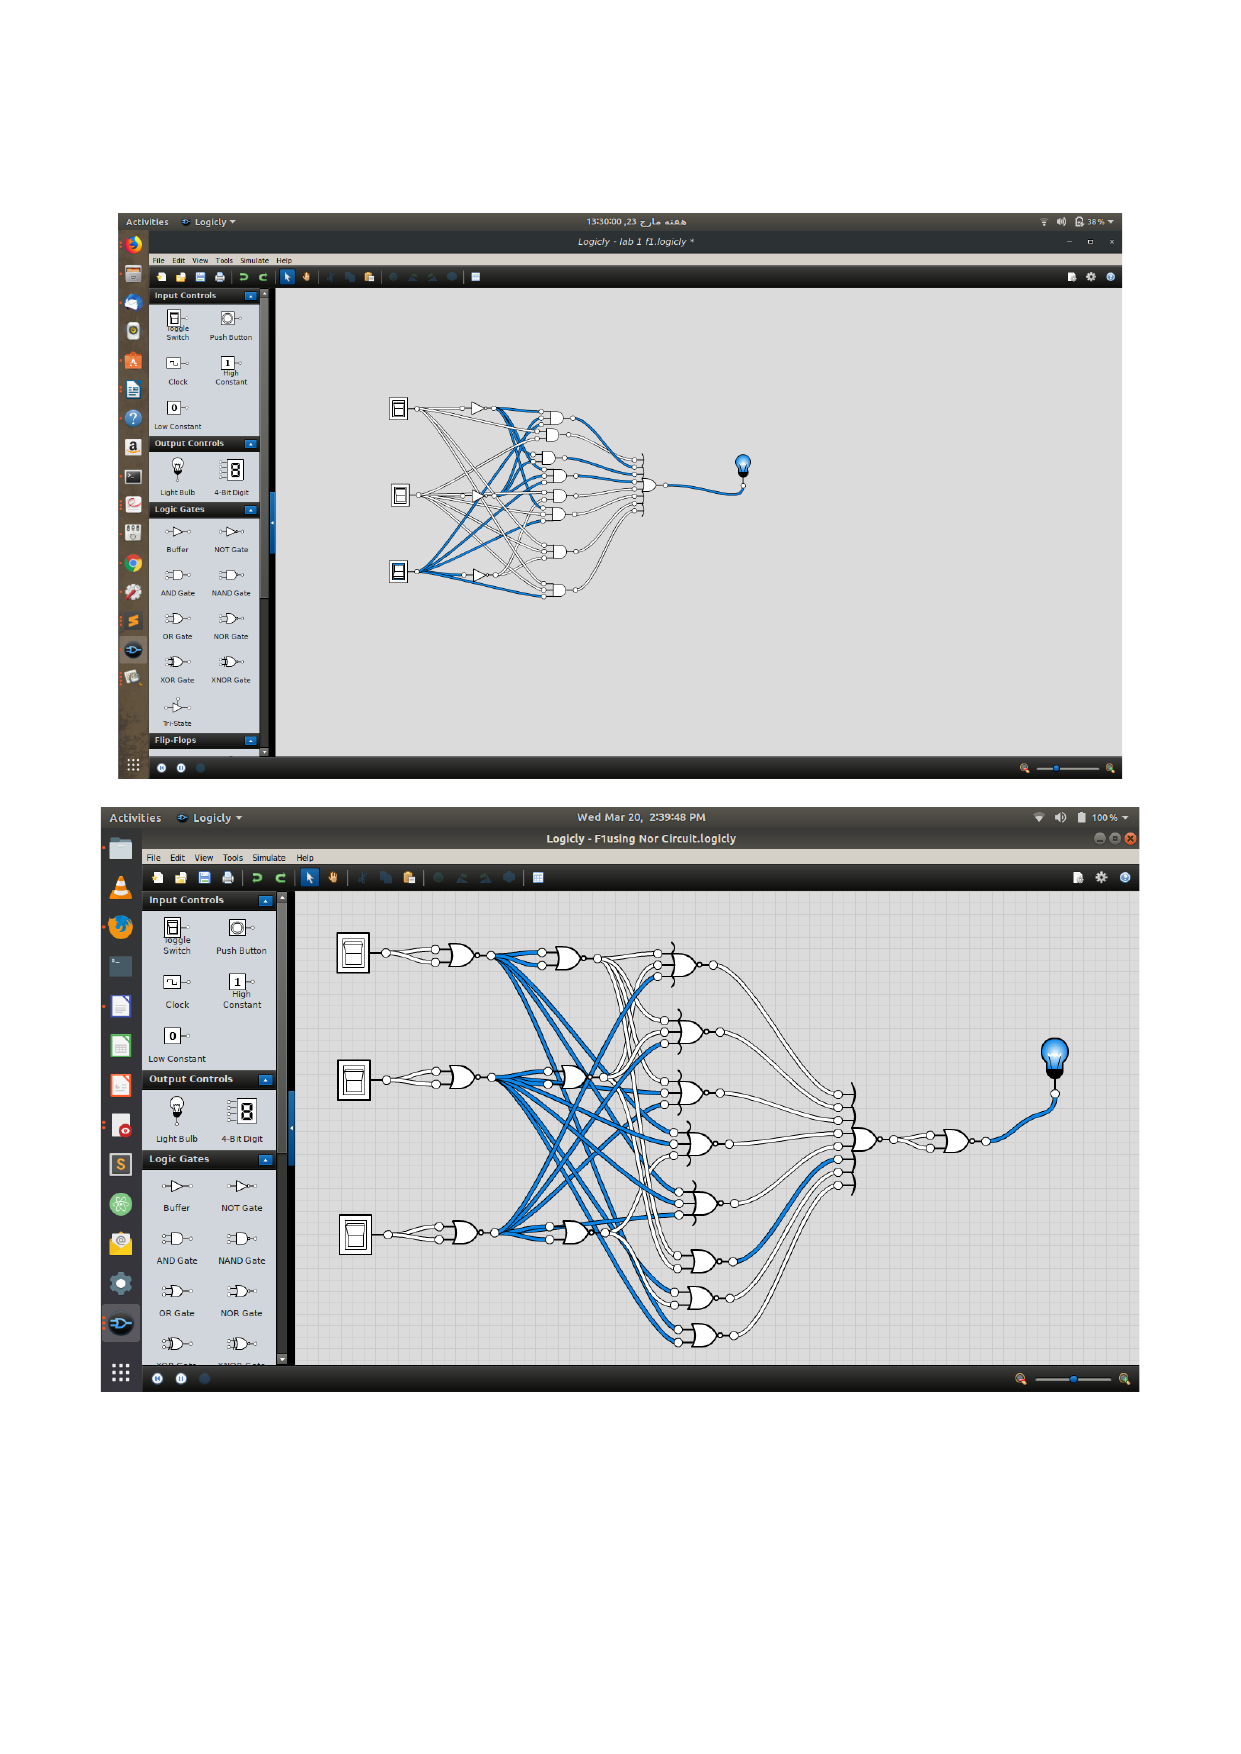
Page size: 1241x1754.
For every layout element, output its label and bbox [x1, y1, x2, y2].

picture [100, 807, 1140, 1392]
picture [118, 213, 1123, 779]
